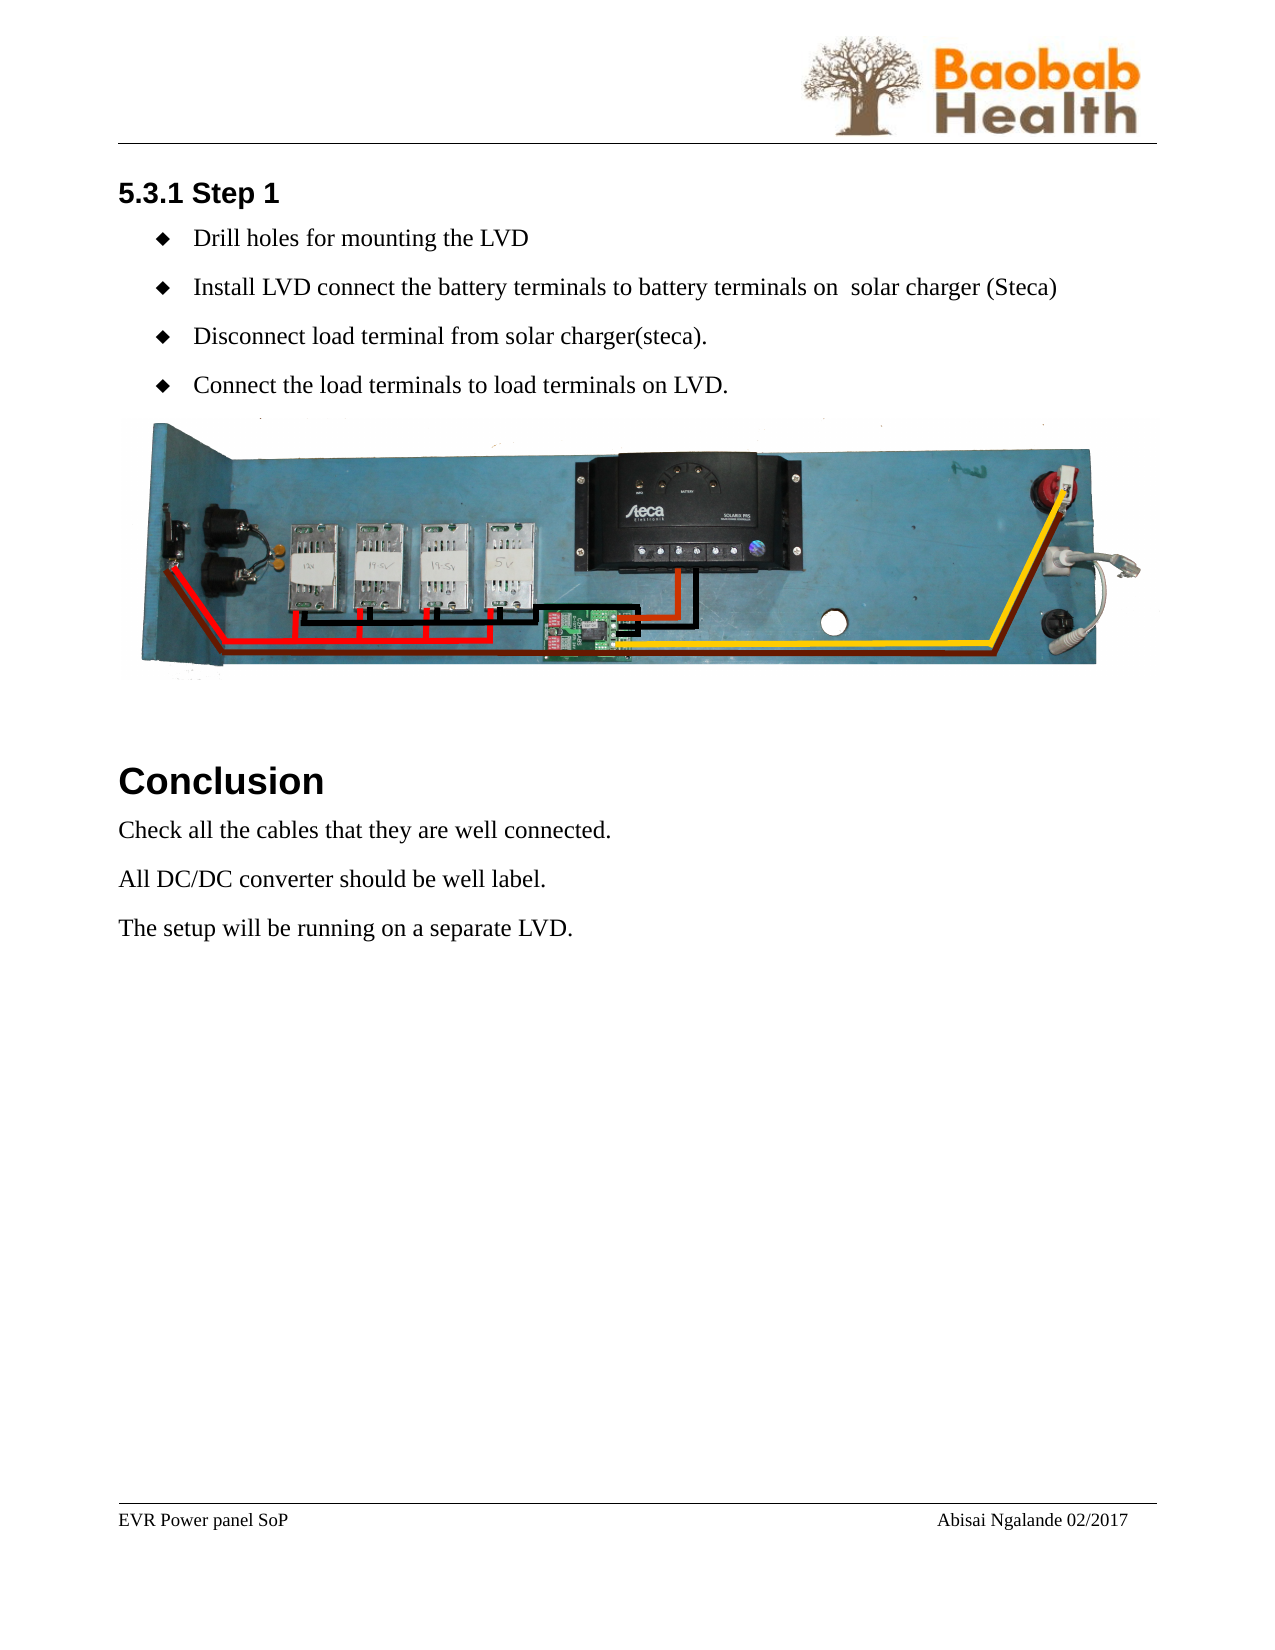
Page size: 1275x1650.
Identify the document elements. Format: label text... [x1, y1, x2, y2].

text The setup will be running on a separate LVD. [118, 913, 1157, 942]
subtitle Conclusion [118, 759, 1157, 803]
text Check all the cables that they are well connected. [118, 815, 1157, 844]
list Install LVD connect the battery terminals to battery terminals on solar charger (Steca) [156, 272, 1157, 300]
list Disconnect load terminal from solar charger(steca). [156, 321, 1157, 349]
list Drill holes for mounting the LVD [156, 223, 1157, 251]
text All DC/DC converter should be well label. [118, 864, 1157, 893]
subtitle 5.3.1 Step 1 [118, 176, 1157, 210]
list Connect the load terminals to load terminals on LVD. [156, 370, 1157, 398]
picture [801, 36, 1141, 137]
picture [121, 418, 1161, 680]
